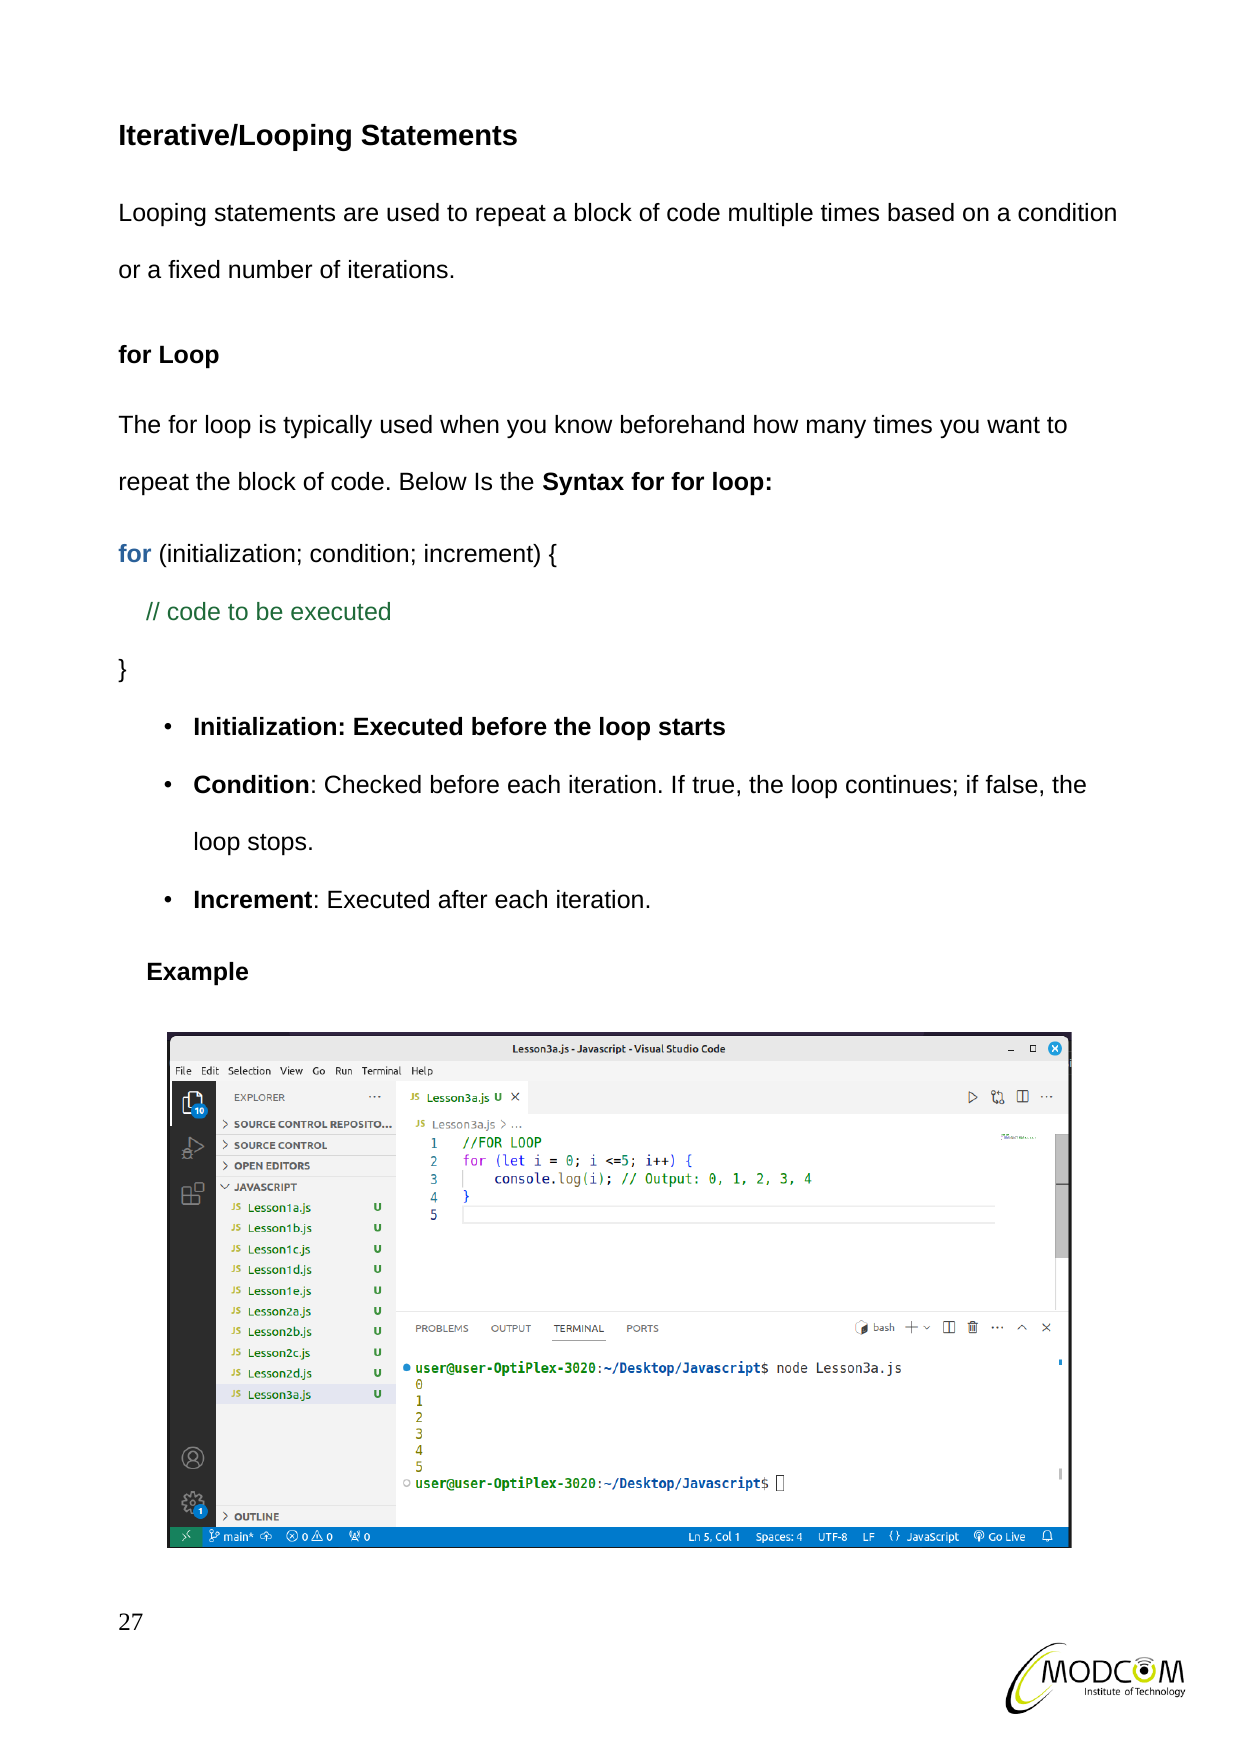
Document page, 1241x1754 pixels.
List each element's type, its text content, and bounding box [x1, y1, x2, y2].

picture [167, 1032, 1072, 1548]
text } [118, 654, 1122, 683]
list Condition: Checked before each iteration. If true, the loop continues; if false, the loop stops. [164, 769, 1122, 856]
subtitle for Loop [118, 340, 1122, 368]
subtitle Iterative/Looping Statements [118, 118, 1122, 152]
text Looping statements are used to repeat a block of code multiple times based on a condition or a fixed number of iterations. [118, 198, 1122, 284]
text The for loop is typically used when you know beforehand how many times you want to repeat the block of code. Below Is the Syntax for for loop: [118, 410, 1122, 496]
list Increment: Executed after each iteration. [164, 885, 1122, 913]
list Initialization: Executed before the loop starts [164, 712, 1122, 741]
text // code to be executed [118, 597, 1122, 626]
picture [997, 1626, 1191, 1718]
text for (initialization; condition; increment) { [118, 539, 1122, 568]
text Example [118, 957, 1122, 986]
